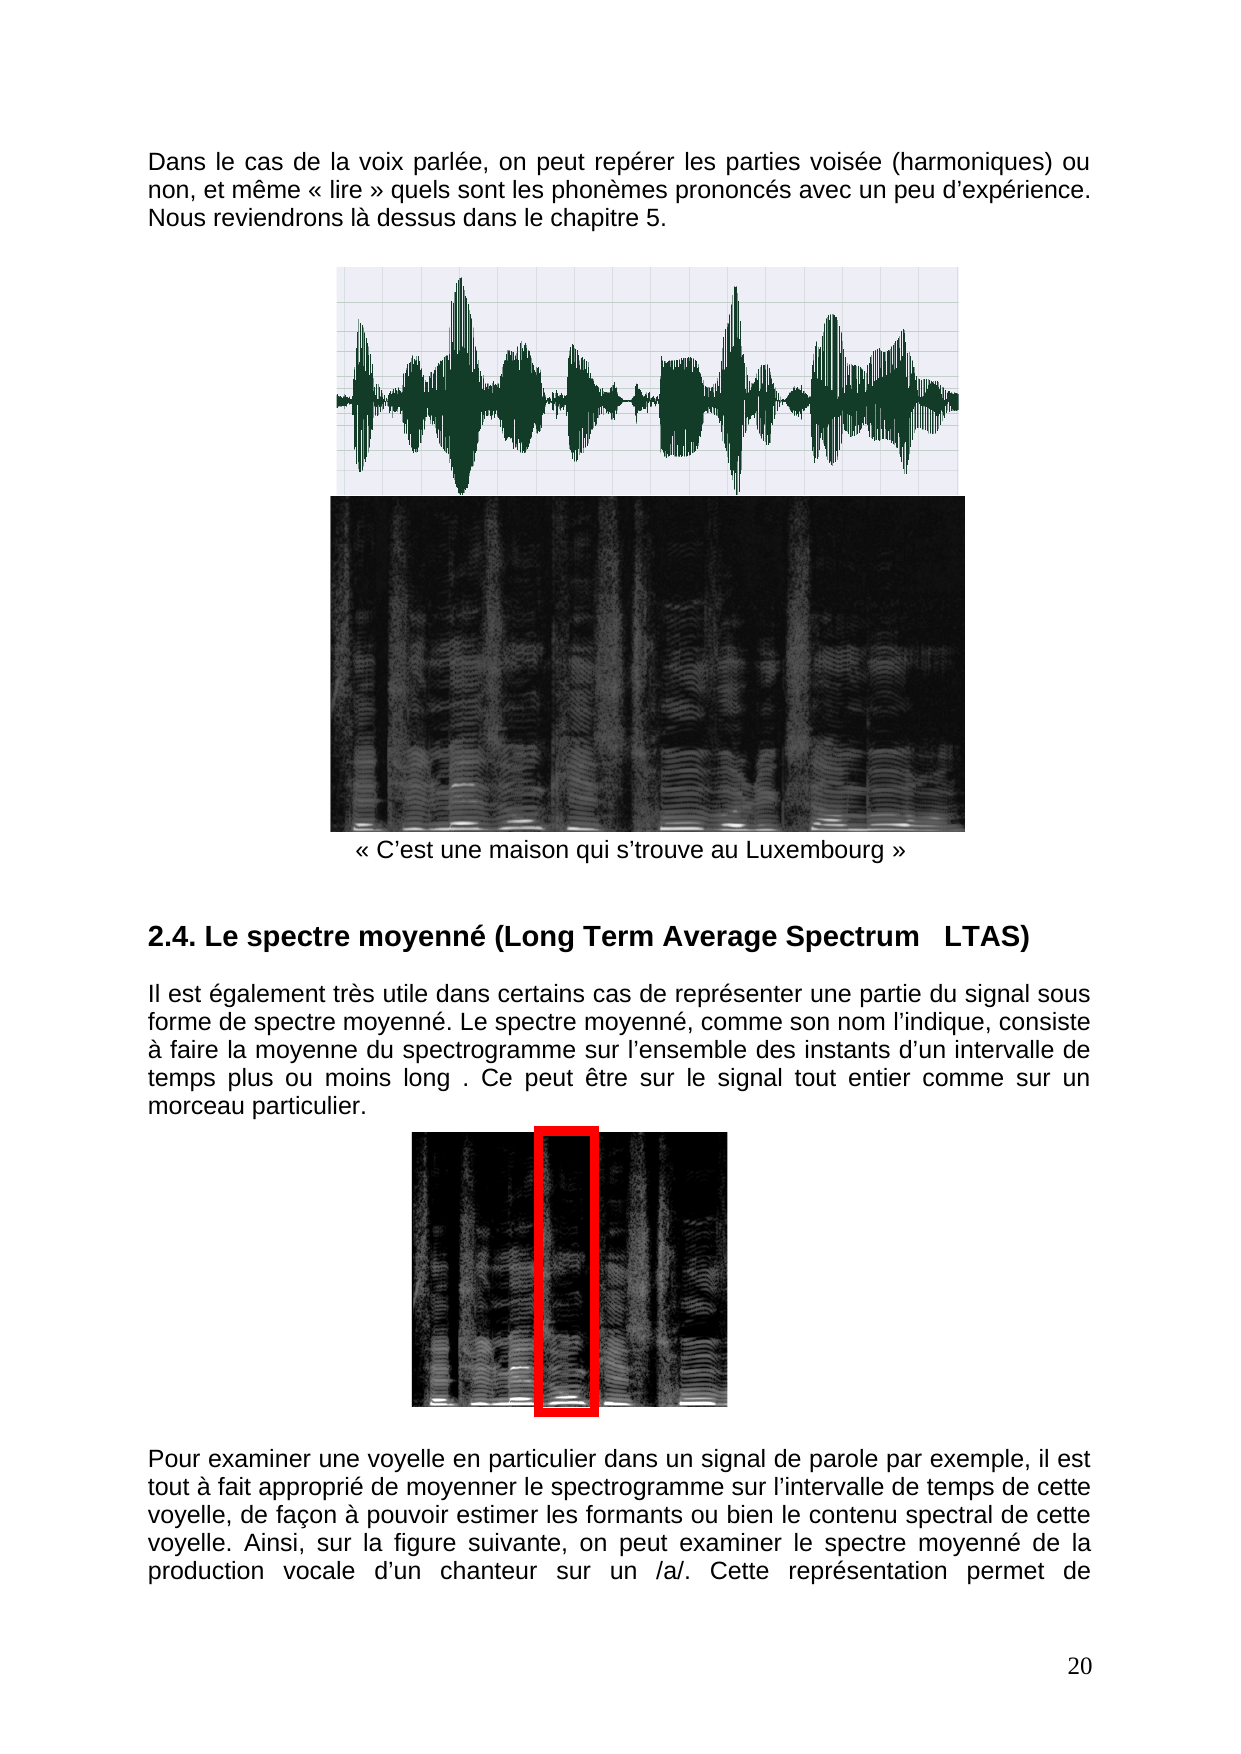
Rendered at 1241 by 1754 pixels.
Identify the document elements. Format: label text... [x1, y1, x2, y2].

picture [336, 267, 959, 495]
text Dans le cas de la voix parlée, on peut repérer les parties voisée (harmoniques) ou non, et même « lire » quels sont les phonèmes prononcés avec un peu d’expérience. Nous reviendrons là dessus dans le chapitre 5. [148, 148, 1092, 231]
subtitle 2.4. Le spectre moyenné (Long Term Average Spectrum LTAS) [148, 919, 1092, 952]
text Pour examiner une voyelle en particulier dans un signal de parole par exemple, il est tout à fait approprié de moyenner le spectrogramme sur l’intervalle de temps de cette voyelle, de façon à pouvoir estimer les formants ou bien le contenu spectral de cette voyelle. Ainsi, sur la figure suivante, on peut examiner le spectre moyenné de la production vocale d’un chanteur sur un /a/. Cette représentation permet de [148, 1445, 1092, 1585]
text Il est également très utile dans certains cas de représenter une partie du signal sous forme de spectre moyenné. Le spectre moyenné, comme son nom l’indique, consiste à faire la moyenne du spectrogramme sur l’ensemble des instants d’un intervalle de temps plus ou moins long . Ce peut être sur le signal tout entier comme sur un morceau particulier. [148, 980, 1092, 1119]
text « C’est une maison qui s’trouve au Luxembourg » [148, 836, 1092, 864]
